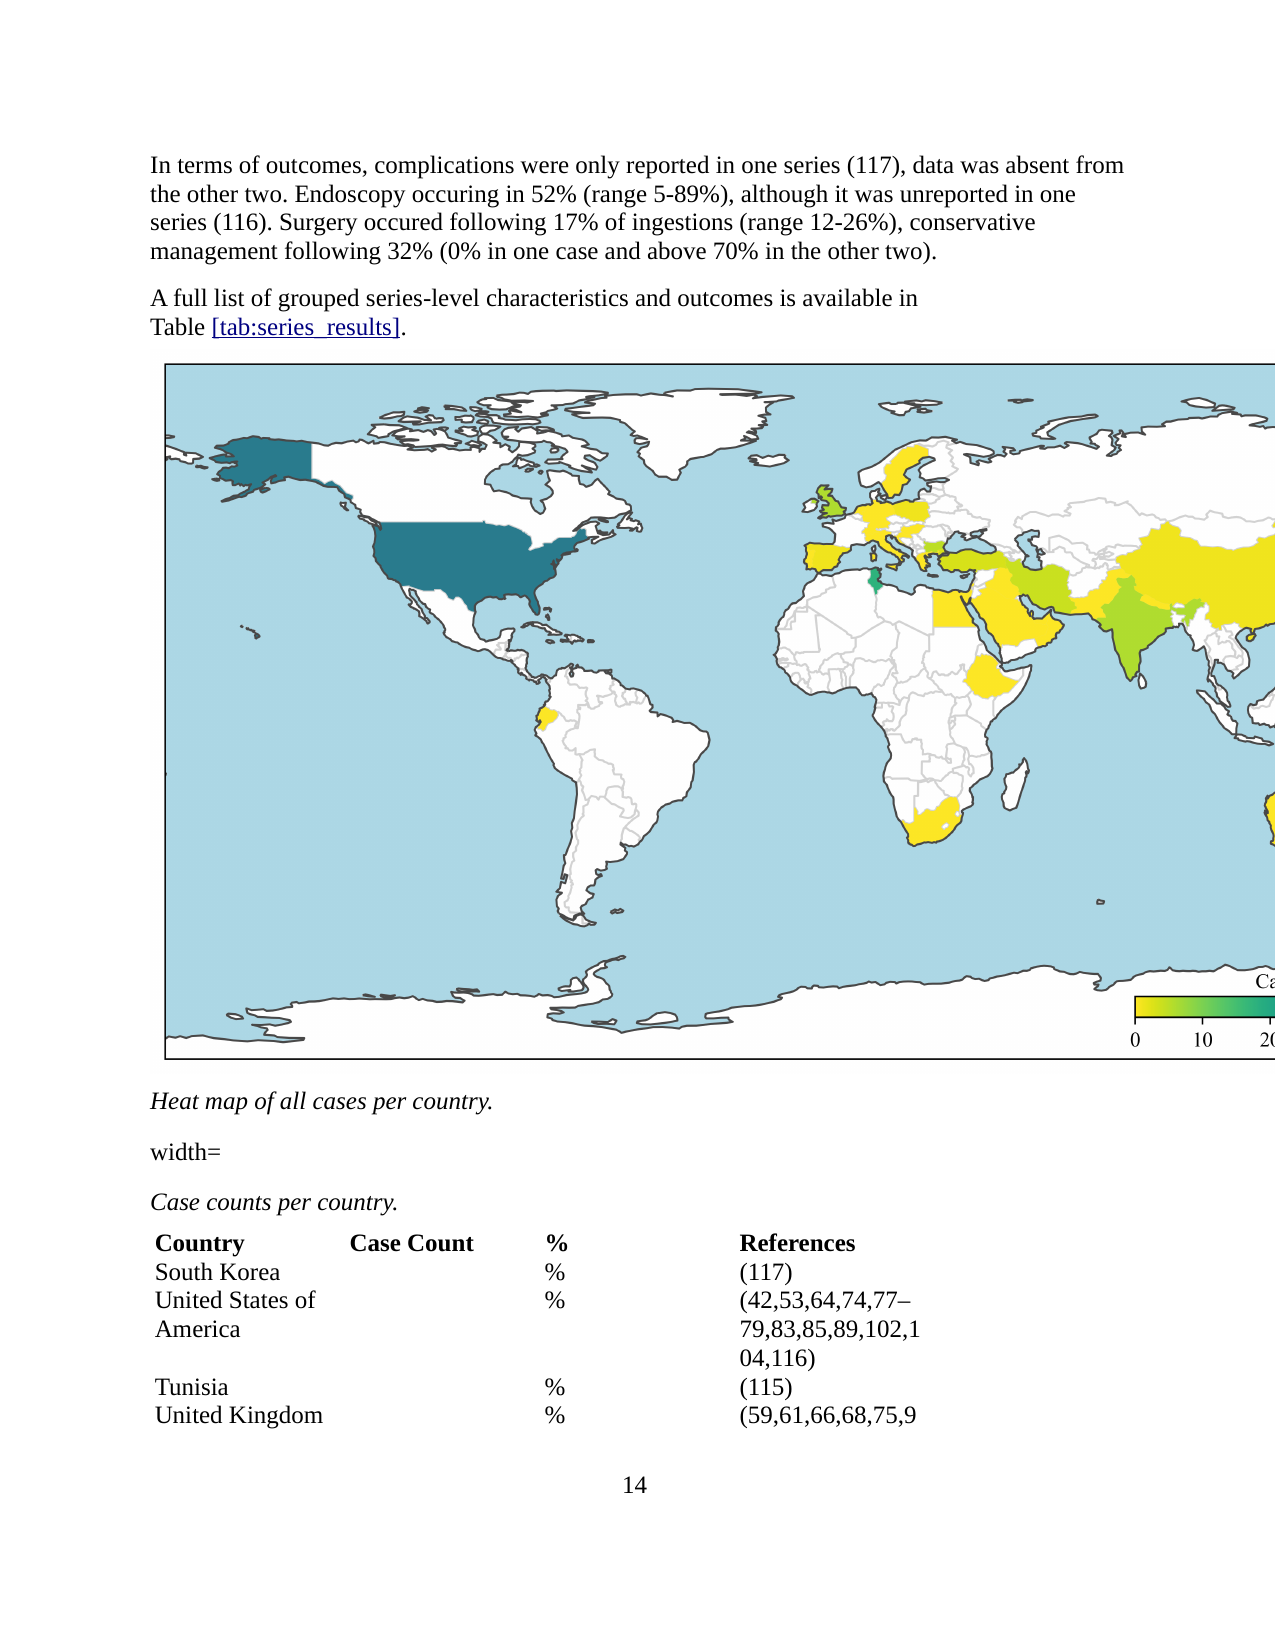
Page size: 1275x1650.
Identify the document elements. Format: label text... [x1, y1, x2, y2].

table_cell (117) [735, 1257, 930, 1286]
table_cell % [540, 1286, 735, 1372]
table_cell (59,61,66,68,75,9 [735, 1401, 930, 1429]
table_header [930, 1228, 1125, 1257]
text Heat map of all cases per country. [150, 1086, 1125, 1115]
table_header Country [150, 1228, 345, 1257]
table_cell [345, 1372, 540, 1401]
table_cell [930, 1401, 1125, 1429]
table_header References [735, 1228, 930, 1257]
table_cell United States of America [150, 1286, 345, 1372]
table_header Case Count [345, 1228, 540, 1257]
table_header % [540, 1228, 735, 1257]
text width= [150, 1137, 1125, 1165]
table_cell [930, 1257, 1125, 1286]
table_cell % [540, 1372, 735, 1401]
table_cell United Kingdom [150, 1401, 345, 1429]
table_cell % [540, 1401, 735, 1429]
table_cell (42,53,64,74,77–79,83,85,89,102,104,116) [735, 1286, 930, 1372]
table_cell [930, 1286, 1125, 1372]
table_cell (115) [735, 1372, 930, 1401]
table_cell [345, 1286, 540, 1372]
table_cell Tunisia [150, 1372, 345, 1401]
table_cell [345, 1257, 540, 1286]
table_cell South Korea [150, 1257, 345, 1286]
picture [150, 349, 1275, 1074]
table_cell % [540, 1257, 735, 1286]
table_cell [345, 1401, 540, 1429]
text Case counts per country. [150, 1187, 1125, 1216]
text In terms of outcomes, complications were only reported in one series (117), data was absent from the other two. Endoscopy occuring in 52% (range 5-89%), although it was unreported in one series (116). Surgery occured following 17% of ingestions (range 12-26%), conservative management following 32% (0% in one case and above 70% in the other two). [150, 150, 1125, 265]
text A full list of grouped series-level characteristics and outcomes is available in Table [tab:series_results]. [150, 283, 1125, 340]
table_cell [930, 1372, 1125, 1401]
